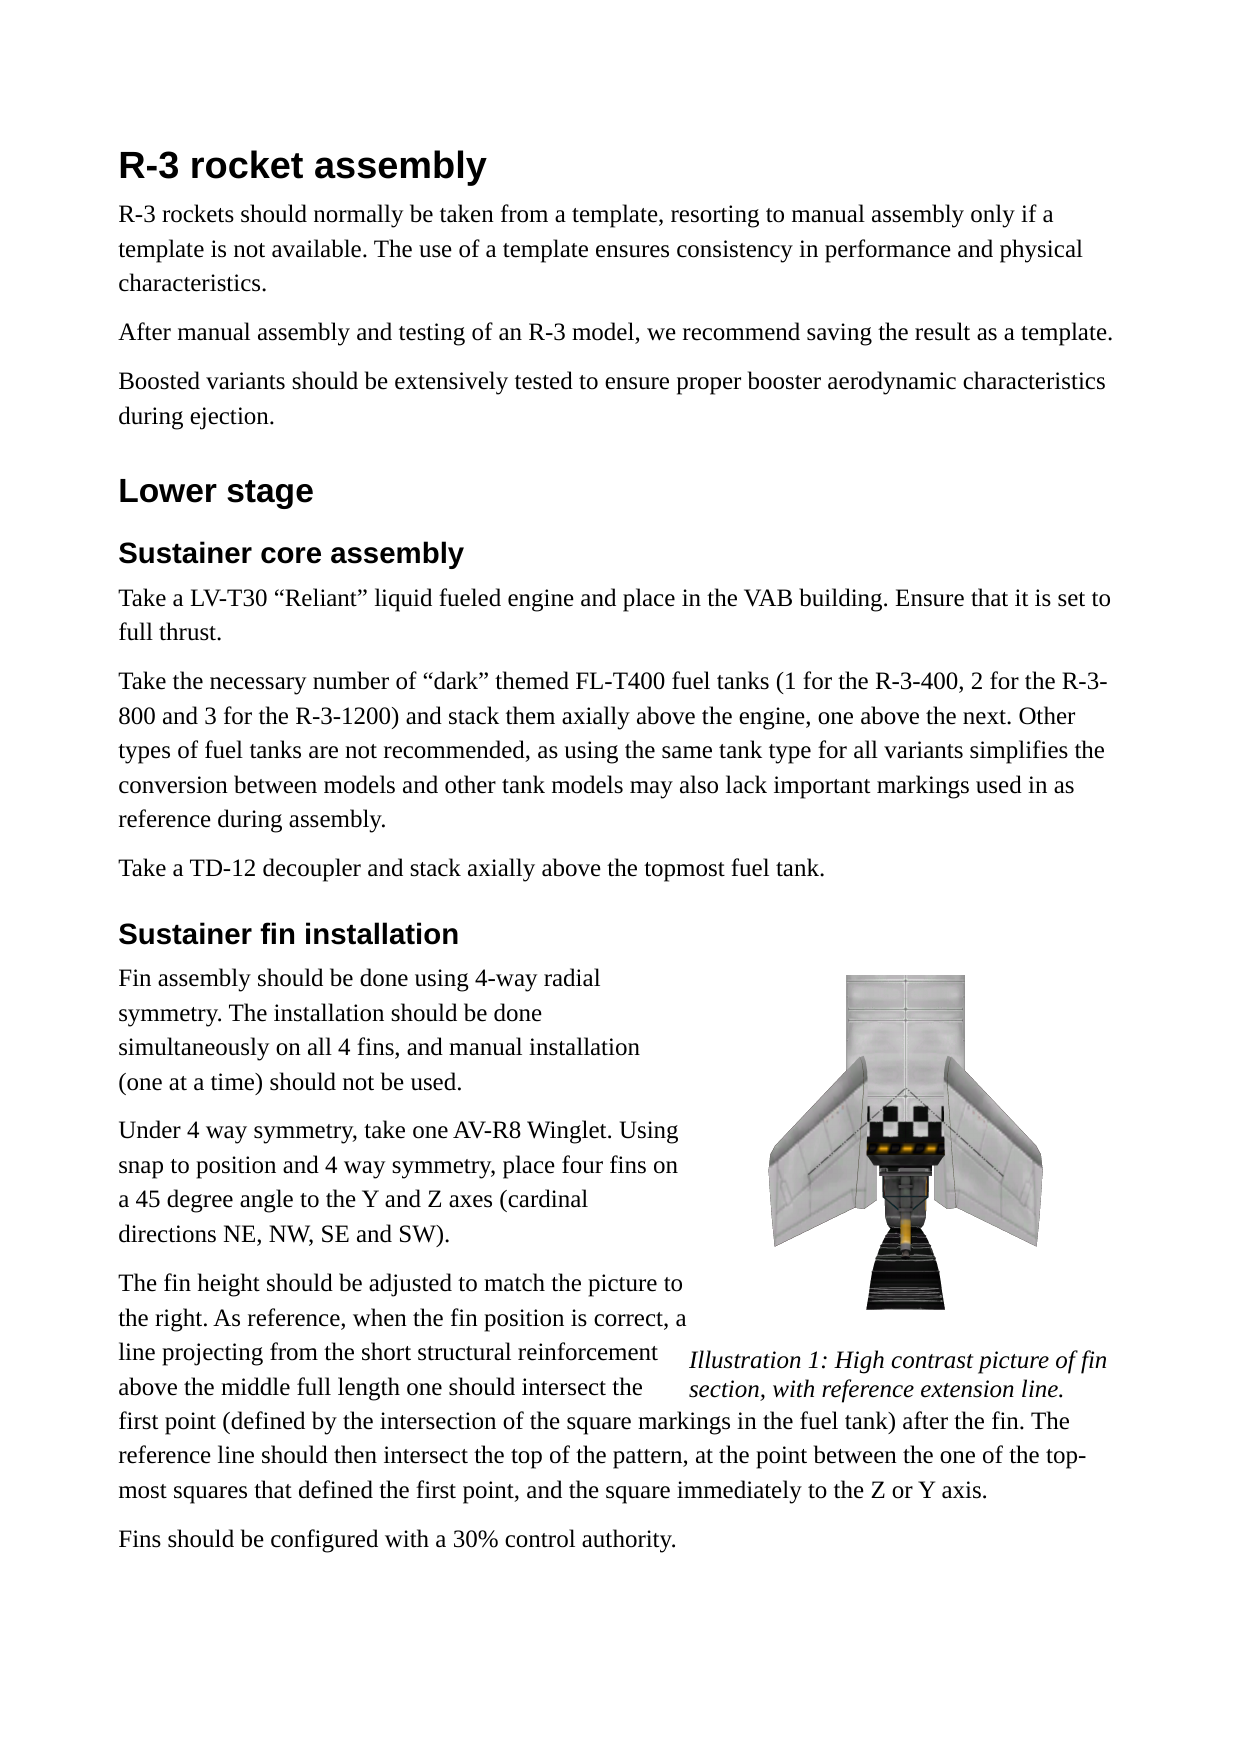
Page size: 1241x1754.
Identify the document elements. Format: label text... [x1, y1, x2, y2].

text Under 4 way symmetry, take one AV-R8 Winglet. Using snap to position and 4 way symmetry, place four fins on a 45 degree angle to the Y and Z axes (cardinal directions NE, NW, SE and SW). [118, 1116, 688, 1248]
text The fin height should be adjusted to match the picture to the right. As reference, when the fin position is correct, a line projecting from the short structural reinforcement above the middle full length one should intersect the first point (defined by the intersection of the square markings in the fuel tank) after the fin. The reference line should then intersect the top of the pattern, at the point between the one of the top-most squares that defined the first point, and the square immediately to the Z or Y axis. [118, 1268, 1122, 1504]
text Illustration 1: High contrast picture of fin section, with reference extension line. [689, 1346, 1122, 1403]
subtitle R-3 rocket assembly [118, 143, 1122, 187]
subtitle Lower stage [118, 471, 1122, 509]
picture [688, 975, 1123, 1346]
text Fins should be configured with a 30% control authority. [118, 1524, 1122, 1553]
text After manual assembly and testing of an R-3 model, we recommend saving the result as a template. [118, 317, 1122, 346]
text Take the necessary number of “dark” themed FL-T400 fuel tanks (1 for the R-3-400, 2 for the R-3-800 and 3 for the R-3-1200) and stack them axially above the engine, one above the next. Other types of fuel tanks are not recommended, as using the same tank type for all variants simplifies the conversion between models and other tank models may also lack important markings used in as reference during assembly. [118, 666, 1122, 833]
text R-3 rockets should normally be taken from a template, resorting to manual assembly only if a template is not available. The use of a template ensures consistency in performance and physical characteristics. [118, 199, 1122, 297]
text Fin assembly should be done using 4-way radial symmetry. The installation should be done simultaneously on all 4 fins, and manual installation (one at a time) should not be used. [118, 963, 1122, 1095]
text Take a TD-12 decoupler and stack axially above the topmost fuel tank. [118, 853, 1122, 882]
subtitle Sustainer core assembly [118, 536, 1122, 570]
text Boosted variants should be extensively tested to ensure proper booster aerodynamic characteristics during ejection. [118, 366, 1122, 429]
subtitle Sustainer fin installation [118, 917, 1122, 951]
text Take a LV-T30 “Reliant” liquid fueled engine and place in the VAB building. Ensure that it is set to full thrust. [118, 583, 1122, 646]
